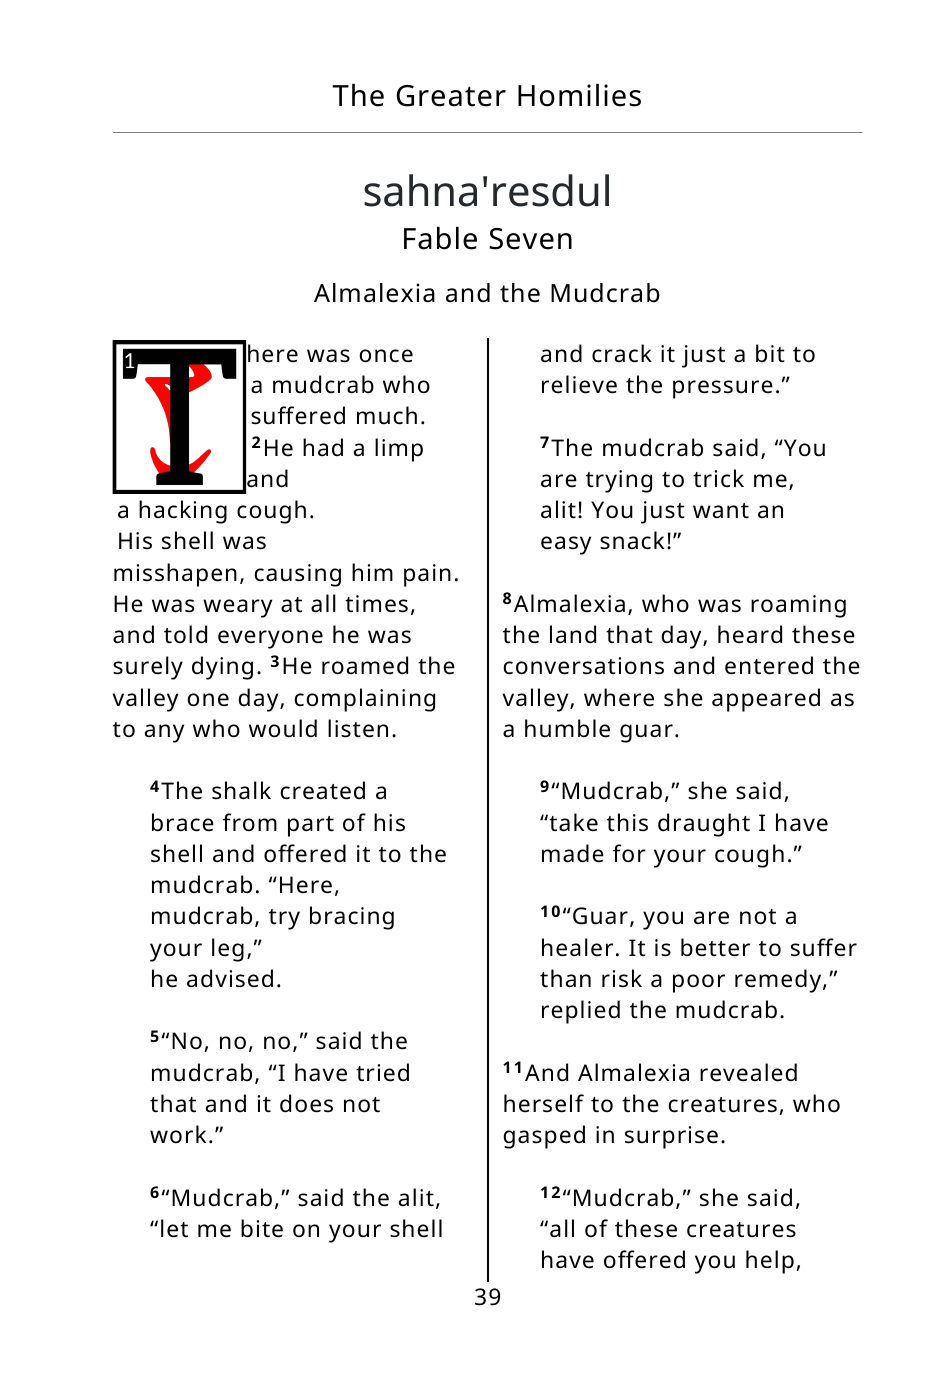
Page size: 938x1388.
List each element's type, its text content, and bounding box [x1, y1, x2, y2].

picture [112, 340, 247, 494]
text 12“Mudcrab,” she said, “all of these creatures have offered you help, [540, 1181, 844, 1275]
text 7The mudcrab said, “You are trying to trick me, alit! You just want an easy snack!” [540, 431, 844, 556]
text 8Almalexia, who was roaming the land that day, heard these conversations and entered the valley, where she appeared as a humble guar. [502, 588, 862, 744]
text Almalexia and the Mudcrab [112, 275, 862, 309]
text His shell was [112, 525, 472, 556]
text a mudcrab who [247, 369, 472, 400]
text The Greater Homilies [112, 75, 862, 115]
subtitle sahna'resdul [112, 162, 862, 218]
text 10“Guar, you are not a healer. It is better to suffer than risk a poor remedy,” replied the mudcrab. [540, 900, 862, 1025]
text here was once [112, 338, 472, 369]
text 4The shalk created a brace from part of his shell and offered it to the mudcrab. “Here, mudcrab, try bracing your leg,” he advised. [150, 775, 454, 994]
text misshapen, causing him pain. He was weary at all times, and told everyone he was surely dying. 3He roamed the valley one day, complaining to any who would listen. [112, 556, 472, 744]
text 2He had a limp and [247, 431, 472, 494]
text 11And Almalexia revealed herself to the creatures, who gasped in surprise. [502, 1056, 862, 1150]
text and crack it just a bit to relieve the pressure.” [540, 338, 844, 400]
text 5“No, no, no,” said the mudcrab, “I have tried that and it does not work.” [150, 1025, 454, 1150]
text 6“Mudcrab,” said the alit, “let me bite on your shell [150, 1181, 454, 1244]
text a hacking cough. [112, 494, 472, 525]
text 9“Mudcrab,” she said, “take this draught I have made for your cough.” [540, 775, 844, 869]
text Fable Seven [112, 218, 862, 258]
text suffered much. [247, 400, 472, 431]
